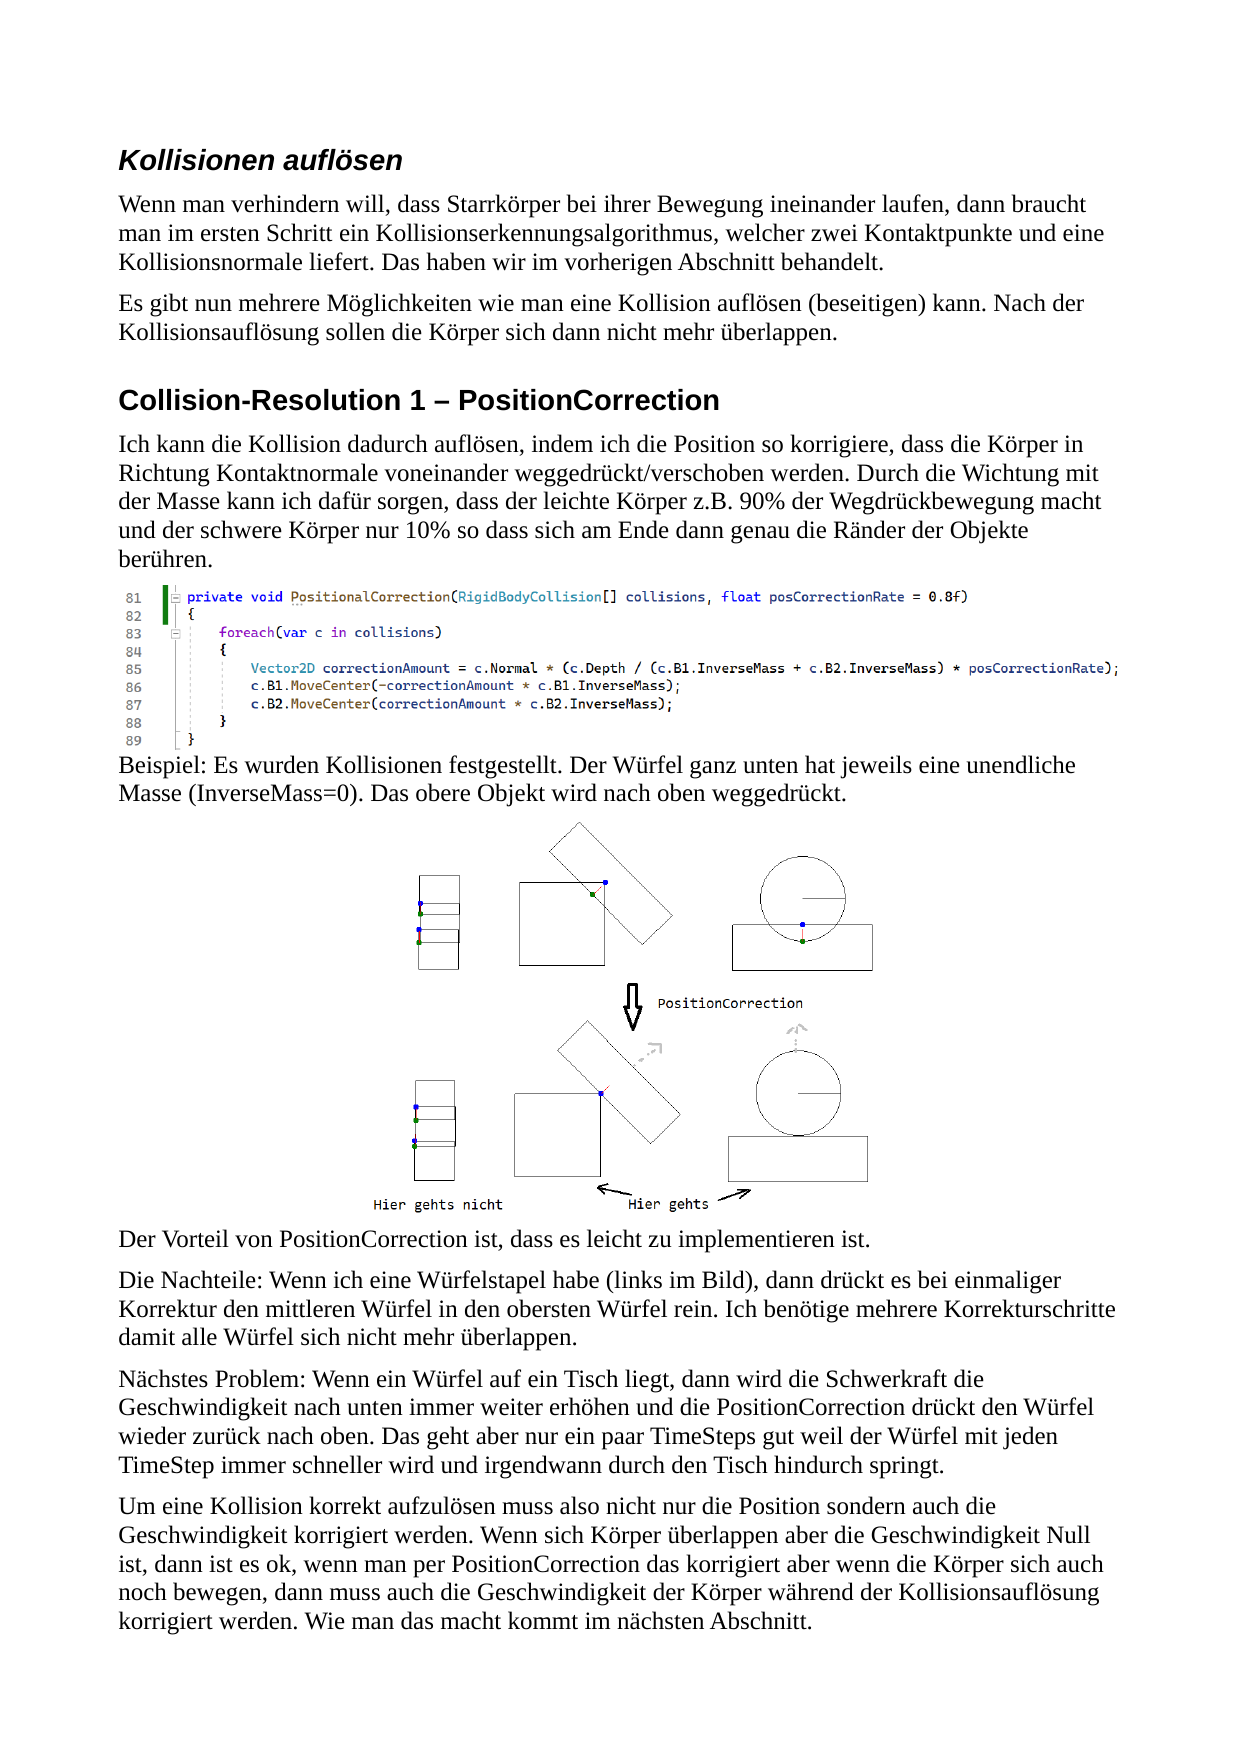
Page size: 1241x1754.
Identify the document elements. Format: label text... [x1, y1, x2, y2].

text Ich kann die Kollision dadurch auflösen, indem ich die Position so korrigiere, dass die Körper in Richtung Kontaktnormale voneinander weggedrückt/verschoben werden. Durch die Wichtung mit der Masse kann ich dafür sorgen, dass der leichte Körper z.B. 90% der Wegdrückbewegung macht und der schwere Körper nur 10% so dass sich am Ende dann genau die Ränder der Objekte berühren. [118, 429, 1122, 573]
text Nächstes Problem: Wenn ein Würfel auf ein Tisch liegt, dann wird die Schwerkraft die Geschwindigkeit nach unten immer weiter erhöhen und die PositionCorrection drückt den Würfel wieder zurück nach oben. Das geht aber nur ein paar TimeSteps gut weil der Würfel mit jeden TimeStep immer schneller wird und irgendwann durch den Tisch hindurch springt. [118, 1364, 1122, 1479]
text Der Vorteil von PositionCorrection ist, dass es leicht zu implementieren ist. [118, 820, 1122, 1252]
text Es gibt nun mehrere Möglichkeiten wie man eine Kollision auflösen (beseitigen) kann. Nach der Kollisionsauflösung sollen die Körper sich dann nicht mehr überlappen. [118, 288, 1122, 345]
text Wenn man verhindern will, dass Starrkörper bei ihrer Bewegung ineinander laufen, dann braucht man im ersten Schritt ein Kollisionserkennungsalgorithmus, welcher zwei Kontaktpunkte und eine Kollisionsnormale liefert. Das haben wir im vorherigen Abschnitt behandelt. [118, 189, 1122, 275]
subtitle Collision-Resolution 1 – PositionCorrection [118, 383, 1122, 416]
text Um eine Kollision korrekt aufzulösen muss also nicht nur die Position sondern auch die Geschwindigkeit korrigiert werden. Wenn sich Körper überlappen aber die Geschwindigkeit Null ist, dann ist es ok, wenn man per PositionCorrection das korrigiert aber wenn die Körper sich auch noch bewegen, dann muss auch die Geschwindigkeit der Körper während der Kollisionsauflösung korrigiert werden. Wie man das macht kommt im nächsten Abschnitt. [118, 1491, 1122, 1635]
picture [359, 819, 882, 1224]
picture [118, 585, 1123, 750]
text Die Nachteile: Wenn ich eine Würfelstapel habe (links im Bild), dann drückt es bei einmaliger Korrektur den mittleren Würfel in den obersten Würfel rein. Ich benötige mehrere Korrekturschritte damit alle Würfel sich nicht mehr überlappen. [118, 1265, 1122, 1351]
text Beispiel: Es wurden Kollisionen festgestellt. Der Würfel ganz unten hat jeweils eine unendliche Masse (InverseMass=0). Das obere Objekt wird nach oben weggedrückt. [118, 750, 1122, 807]
subtitle Kollisionen auflösen [118, 143, 1122, 177]
